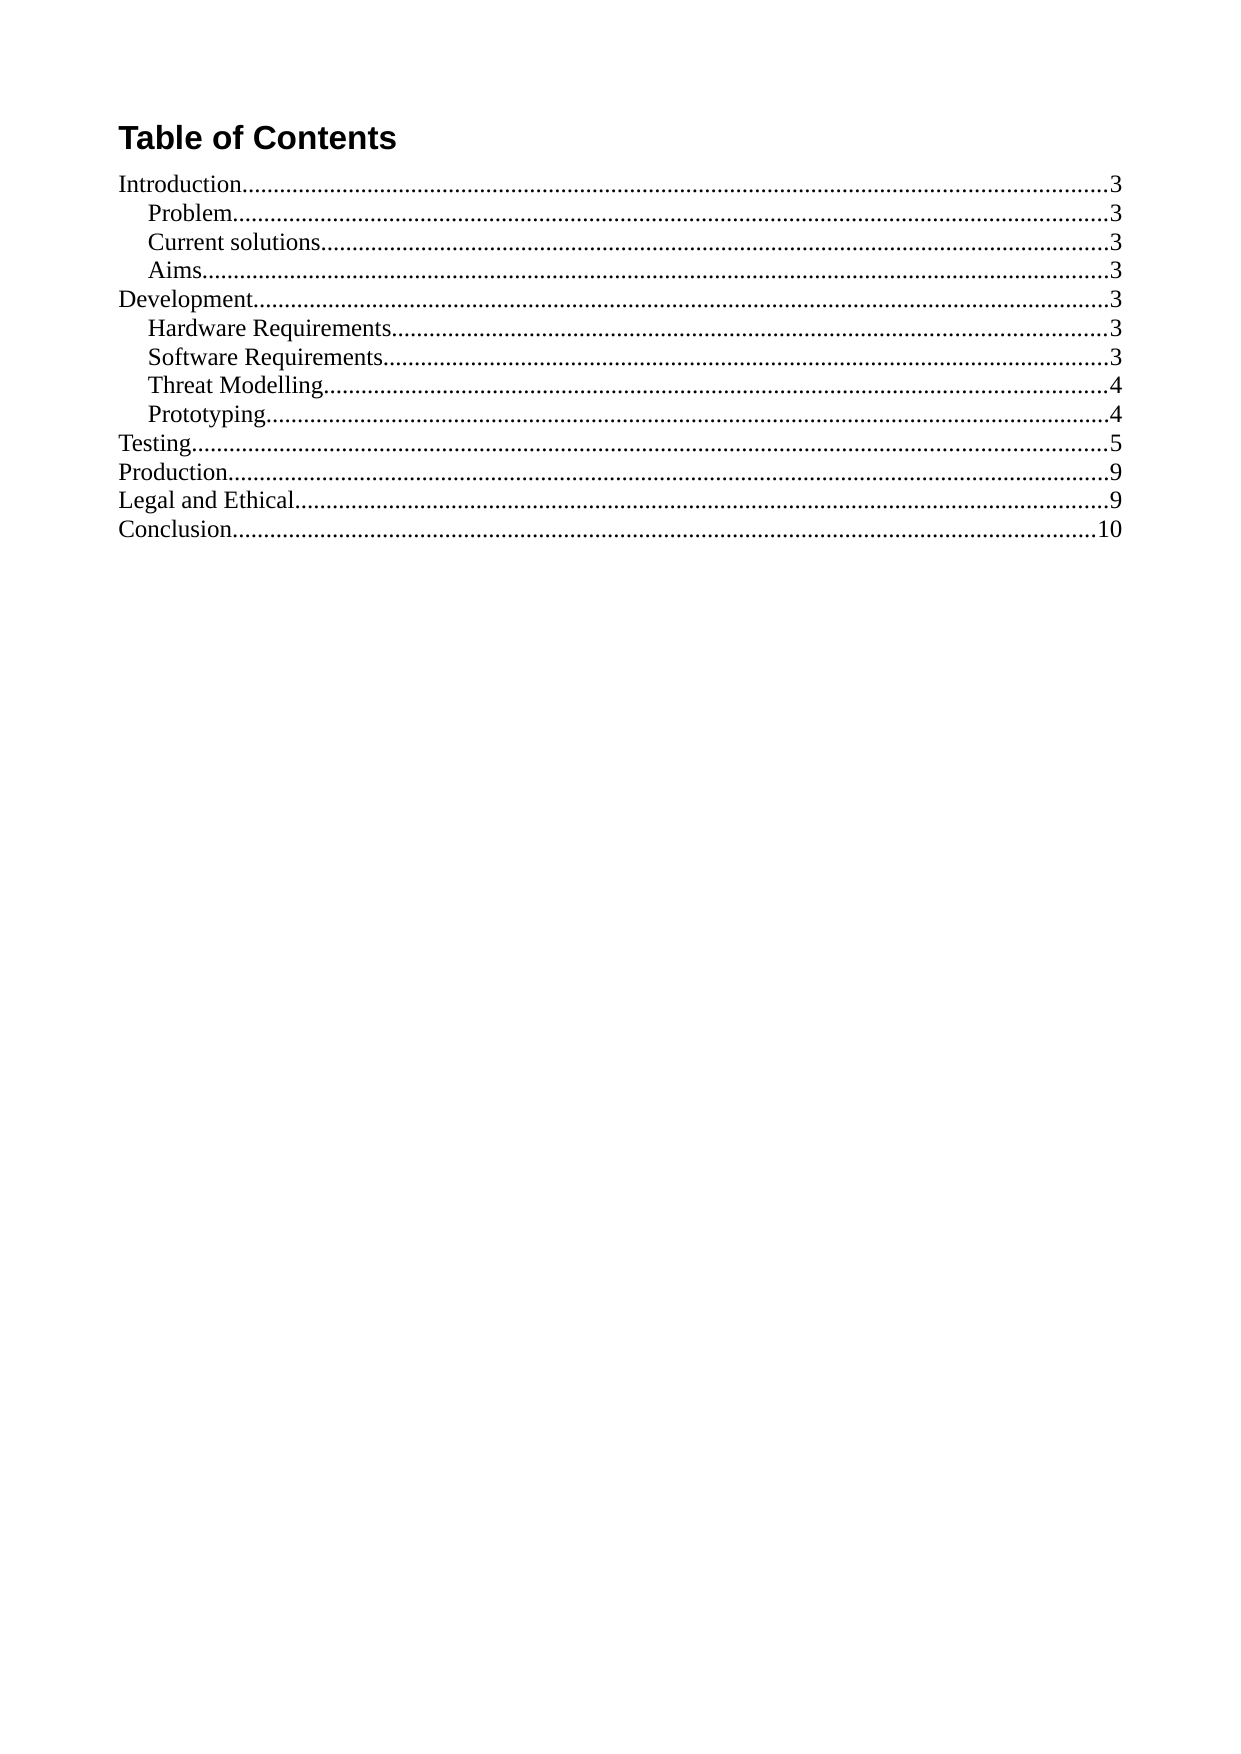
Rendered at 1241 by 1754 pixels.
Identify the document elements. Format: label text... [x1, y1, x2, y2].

text Hardware Requirements 3 [148, 313, 1122, 342]
text Development 3 [118, 284, 1122, 313]
text Introduction 3 [118, 169, 1122, 198]
text Prototyping 4 [148, 399, 1122, 428]
subtitle Table of Contents [118, 118, 1122, 157]
text Threat Modelling 4 [148, 370, 1122, 399]
text Current solutions 3 [148, 227, 1122, 255]
text Software Requirements 3 [148, 342, 1122, 370]
text Legal and Ethical 9 [118, 485, 1122, 514]
text Problem 3 [148, 198, 1122, 227]
text Production 9 [118, 457, 1122, 485]
text Aims 3 [148, 255, 1122, 284]
text Conclusion 10 [118, 514, 1122, 543]
text Testing 5 [118, 428, 1122, 457]
